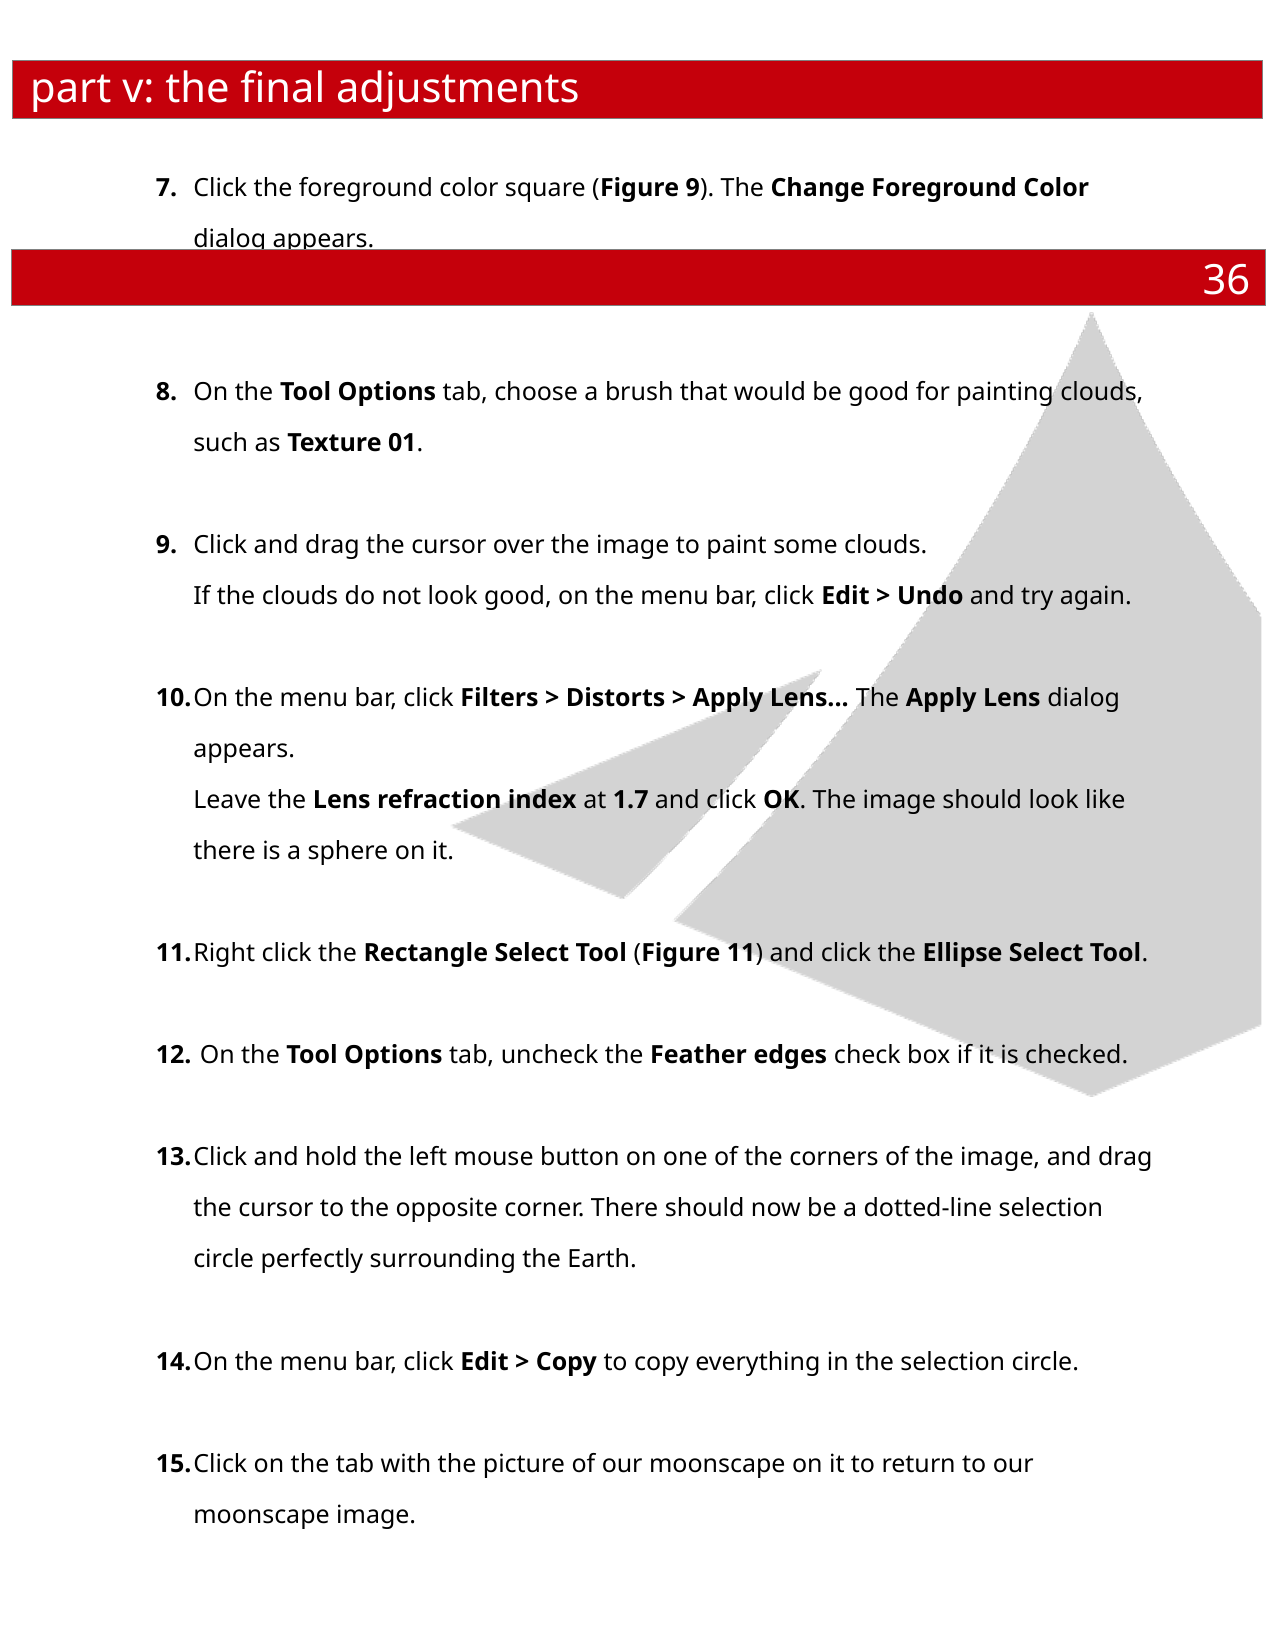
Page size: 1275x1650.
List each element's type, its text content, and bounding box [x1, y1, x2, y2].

list On the menu bar, click Filters > Distorts > Apply Lens... The Apply Lens dialog appears. [156, 679, 428, 765]
list Click and drag the cursor over the image to paint some clouds. [156, 526, 428, 561]
list now look similar to Figure 24. If it does not, feel free to undo and [428, 306, 1262, 1117]
list Click on the tab with the picture of our moonscape on it to return to our moonscape image. [156, 1445, 1157, 1530]
list On the Tool Options tab, uncheck the Feather edges check box if it is checked. [156, 1037, 428, 1071]
list On the Tool Options tab, choose a brush that would be good for painting clouds, such as Texture 01. [156, 373, 428, 458]
list If the clouds do not look good, on the menu bar, click Edit > Undo and try again. [156, 577, 428, 612]
list On the menu bar, click Edit > Copy to copy everything in the selection circle. [156, 1343, 1157, 1377]
list Click the foreground color square (Figure 9). The Change Foreground Color dialog appears. [156, 169, 1157, 249]
list Click and hold the left mouse button on one of the corners of the image, and drag the cursor to the opposite corner. There should now be a dotted-line selection circle perfectly surrounding the Earth. [156, 1139, 1157, 1275]
list Right click the Rectangle Select Tool (Figure 11) and click the Ellipse Select Tool. [156, 935, 428, 969]
list Leave the Lens refraction index at 1.7 and click OK. The image should look like there is a sphere on it. [156, 782, 428, 867]
